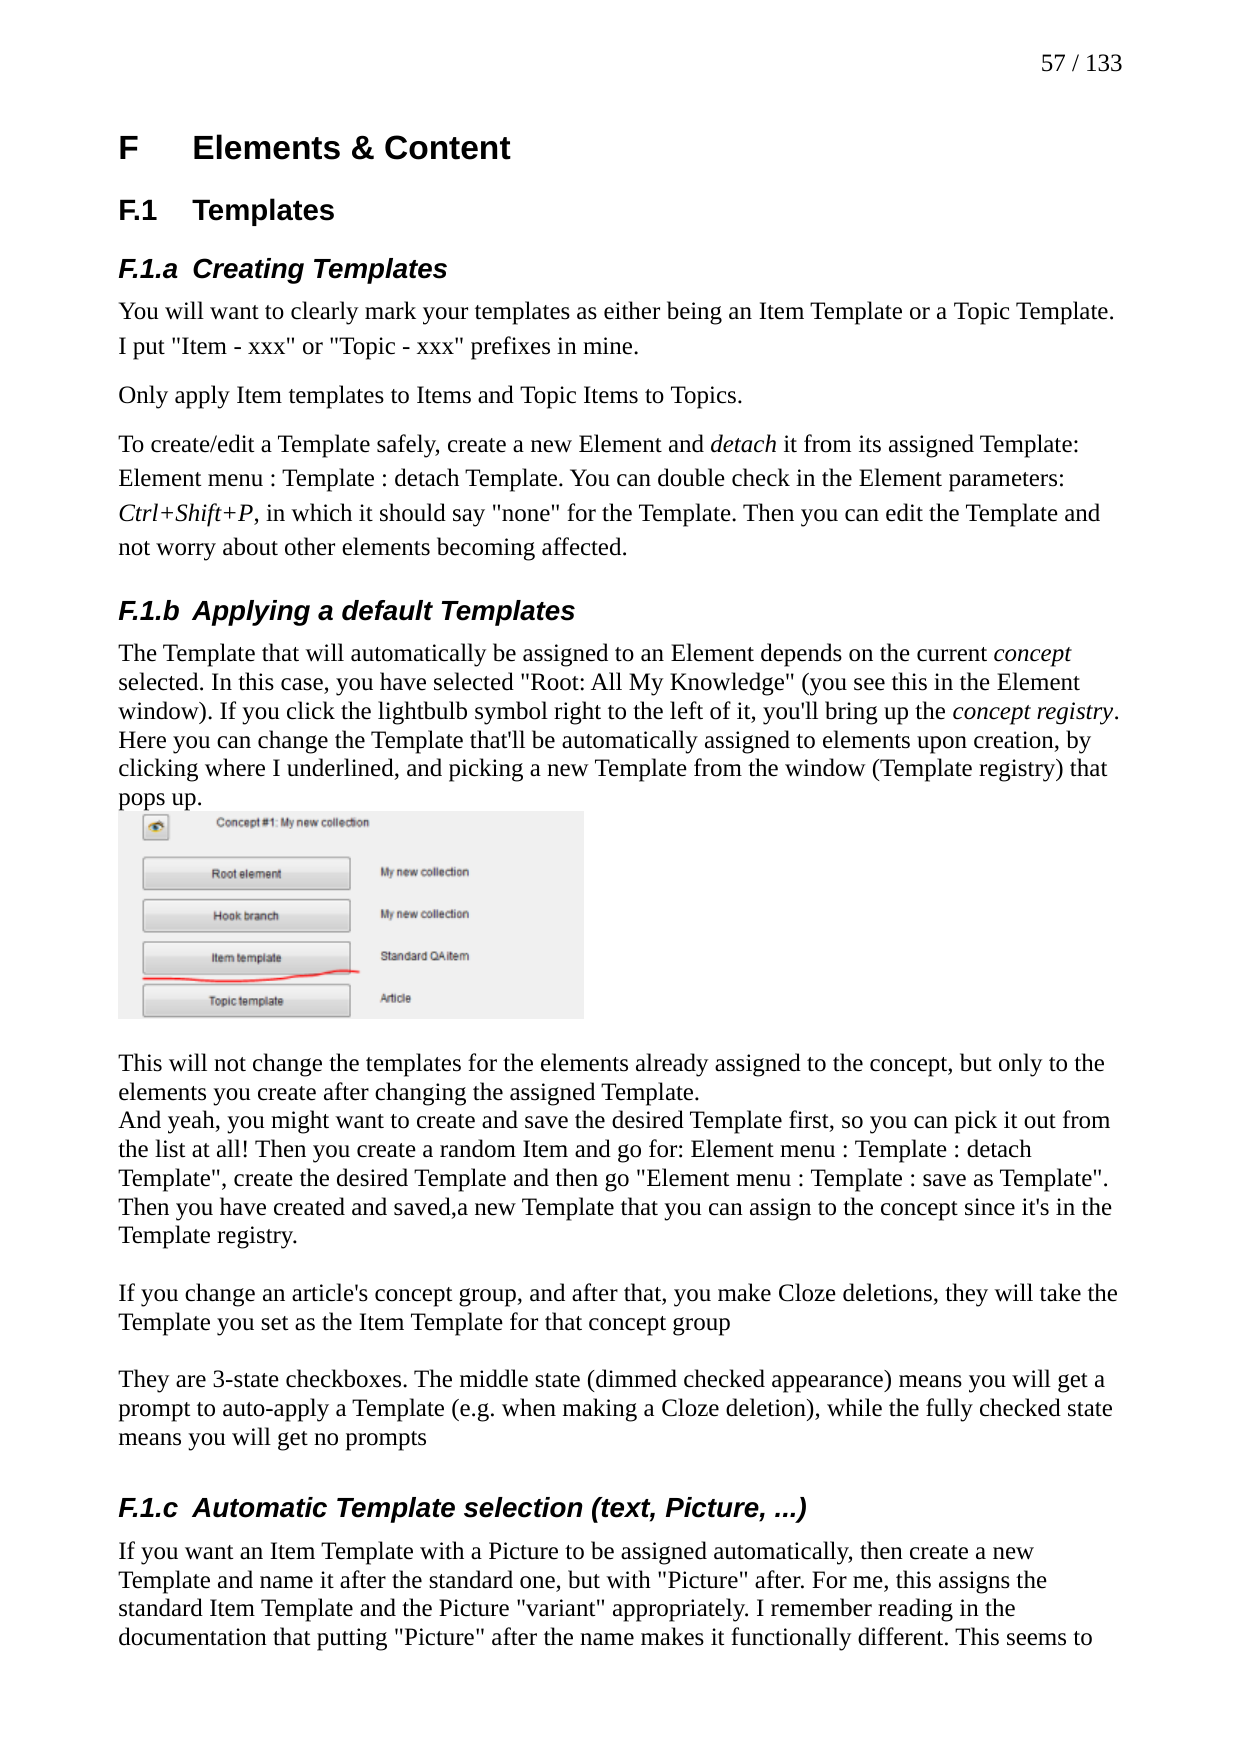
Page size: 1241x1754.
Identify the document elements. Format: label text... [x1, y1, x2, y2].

text If you want an Item Template with a Picture to be assigned automatically, then create a new Template and name it after the standard one, but with "Picture" after. For me, this assigns the standard Item Template and the Picture "variant" appropriately. I remember reading in the documentation that putting "Picture" after the name makes it functionally different. This seems to [118, 1536, 1122, 1651]
text And yeah, you might want to create and save the desired Template first, so you can pick it out from the list at all! Then you create a random Item and go for: Element menu : Template : detach Template", create the desired Template and then go "Element menu : Template : save as Template". Then you have created and saved,a new Template that you can assign to the concept since it's in the Template registry. [118, 1105, 1122, 1249]
text Only apply Item templates to Items and Topic Items to Topics. [118, 380, 1122, 409]
text If you change an article's concept group, and after that, you make Cloze deletions, they will take the Template you set as the Item Template for that concept group [118, 1278, 1122, 1335]
text They are 3-state checkboxes. The middle state (dimmed checked appearance) means you will get a prompt to auto-apply a Template (e.g. when making a Cloze deletion), while the fully checked state means you will get no prompts [118, 1364, 1122, 1450]
text This will not change the templates for the elements already assigned to the concept, but only to the elements you create after changing the assigned Template. [118, 1048, 1122, 1105]
text The Template that will automatically be assigned to an Element depends on the current concept selected. In this case, you have selected "Root: All My Knowledge" (you see this in the Element window). If you click the lightbulb symbol right to the left of it, you'll bring up the concept registry. Here you can change the Template that'll be automatically assigned to elements upon creation, by clicking where I underlined, and picking a new Template from the window (Template registry) that pops up. [118, 638, 1122, 811]
subtitle Applying a default Templates [118, 594, 1122, 626]
subtitle Elements & Content [118, 128, 1122, 166]
text To create/edit a Template safely, create a new Element and detach it from its assigned Template: Element menu : Template : detach Template. You can double check in the Element parameters: Ctrl+Shift+P, in which it should say "none" for the Template. Then you can edit the Template and not worry about other elements becoming affected. [118, 429, 1122, 561]
subtitle Creating Templates [118, 252, 1122, 284]
text You will want to clearly mark your templates as either being an Item Template or a Topic Template. I put "Item - xxx" or "Topic - xxx" prefixes in mine. [118, 296, 1122, 360]
picture [118, 811, 584, 1019]
subtitle Templates [118, 193, 1122, 227]
subtitle Automatic Template selection (text, Picture, ...) [118, 1492, 1122, 1523]
